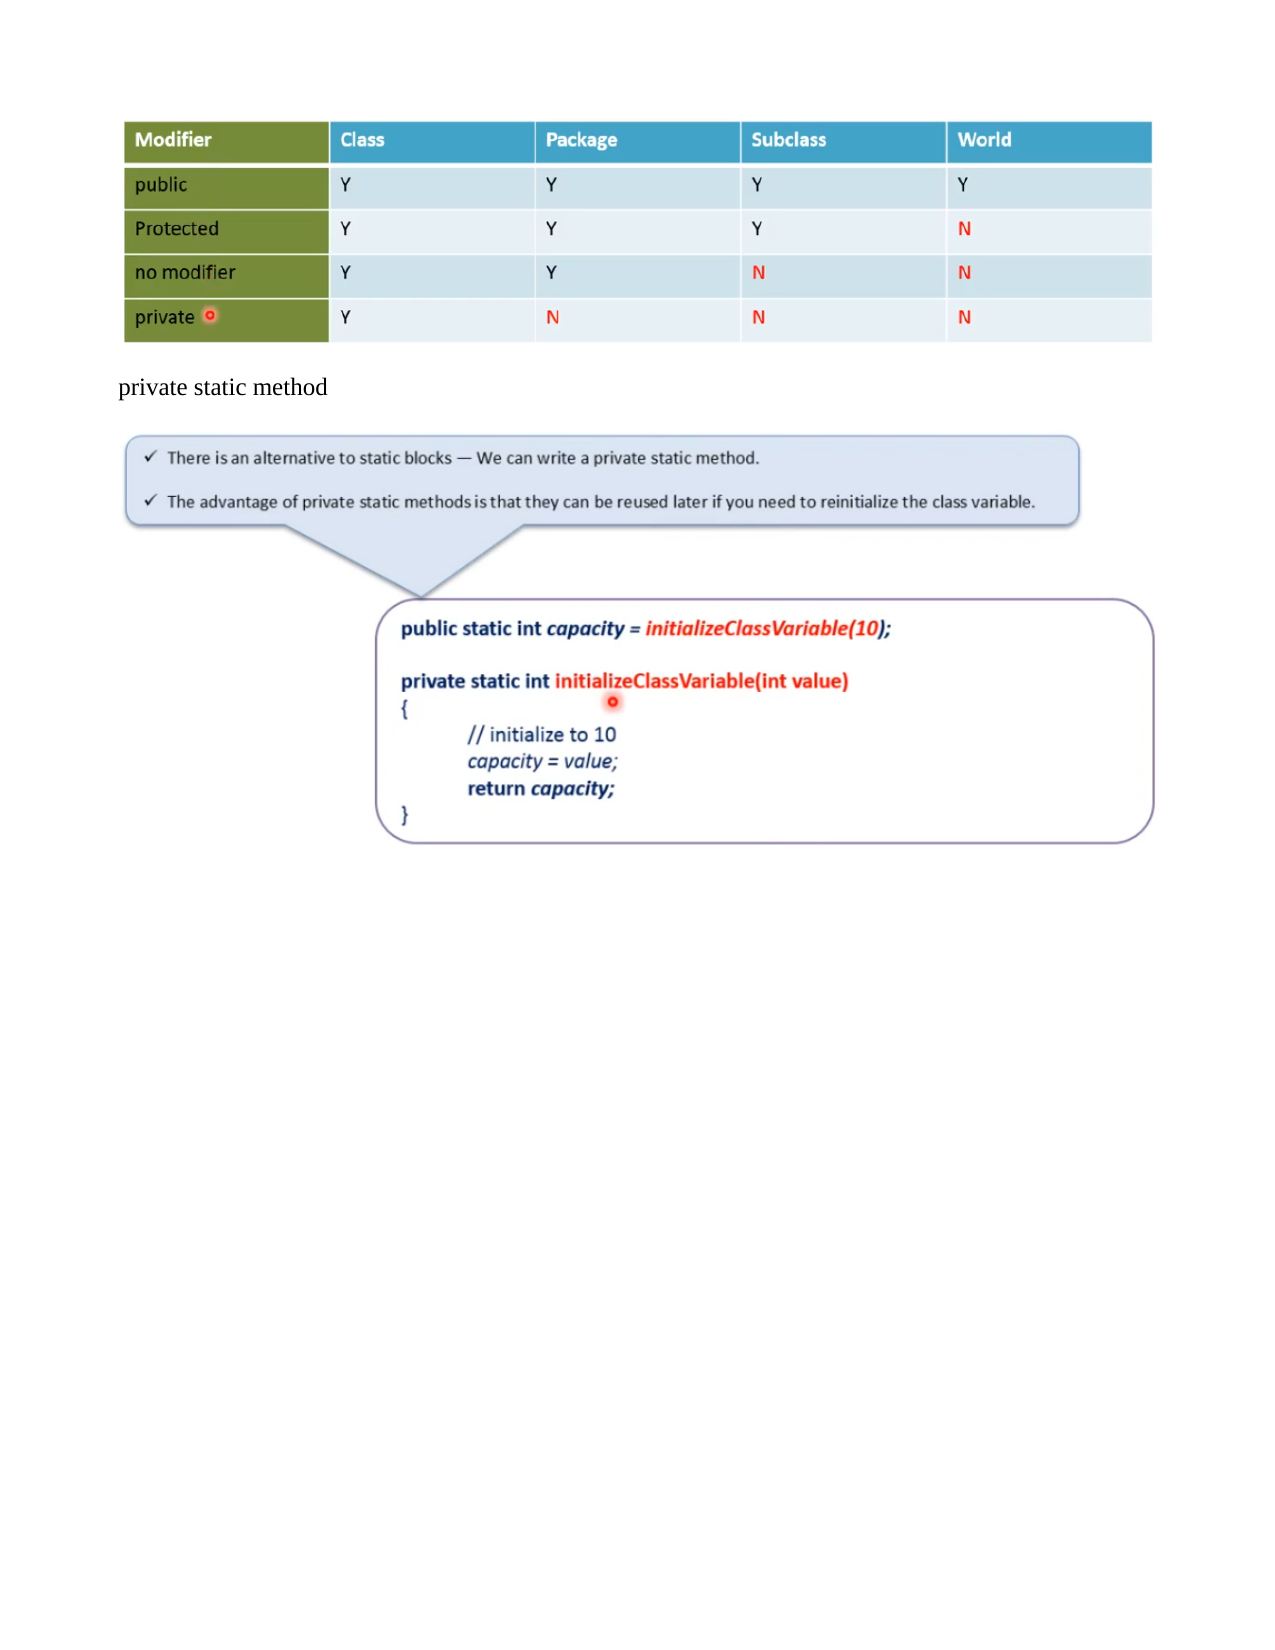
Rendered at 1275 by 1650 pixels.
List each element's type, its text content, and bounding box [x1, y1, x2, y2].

picture [118, 118, 1157, 343]
text private static method [118, 372, 1157, 401]
picture [118, 429, 1157, 848]
